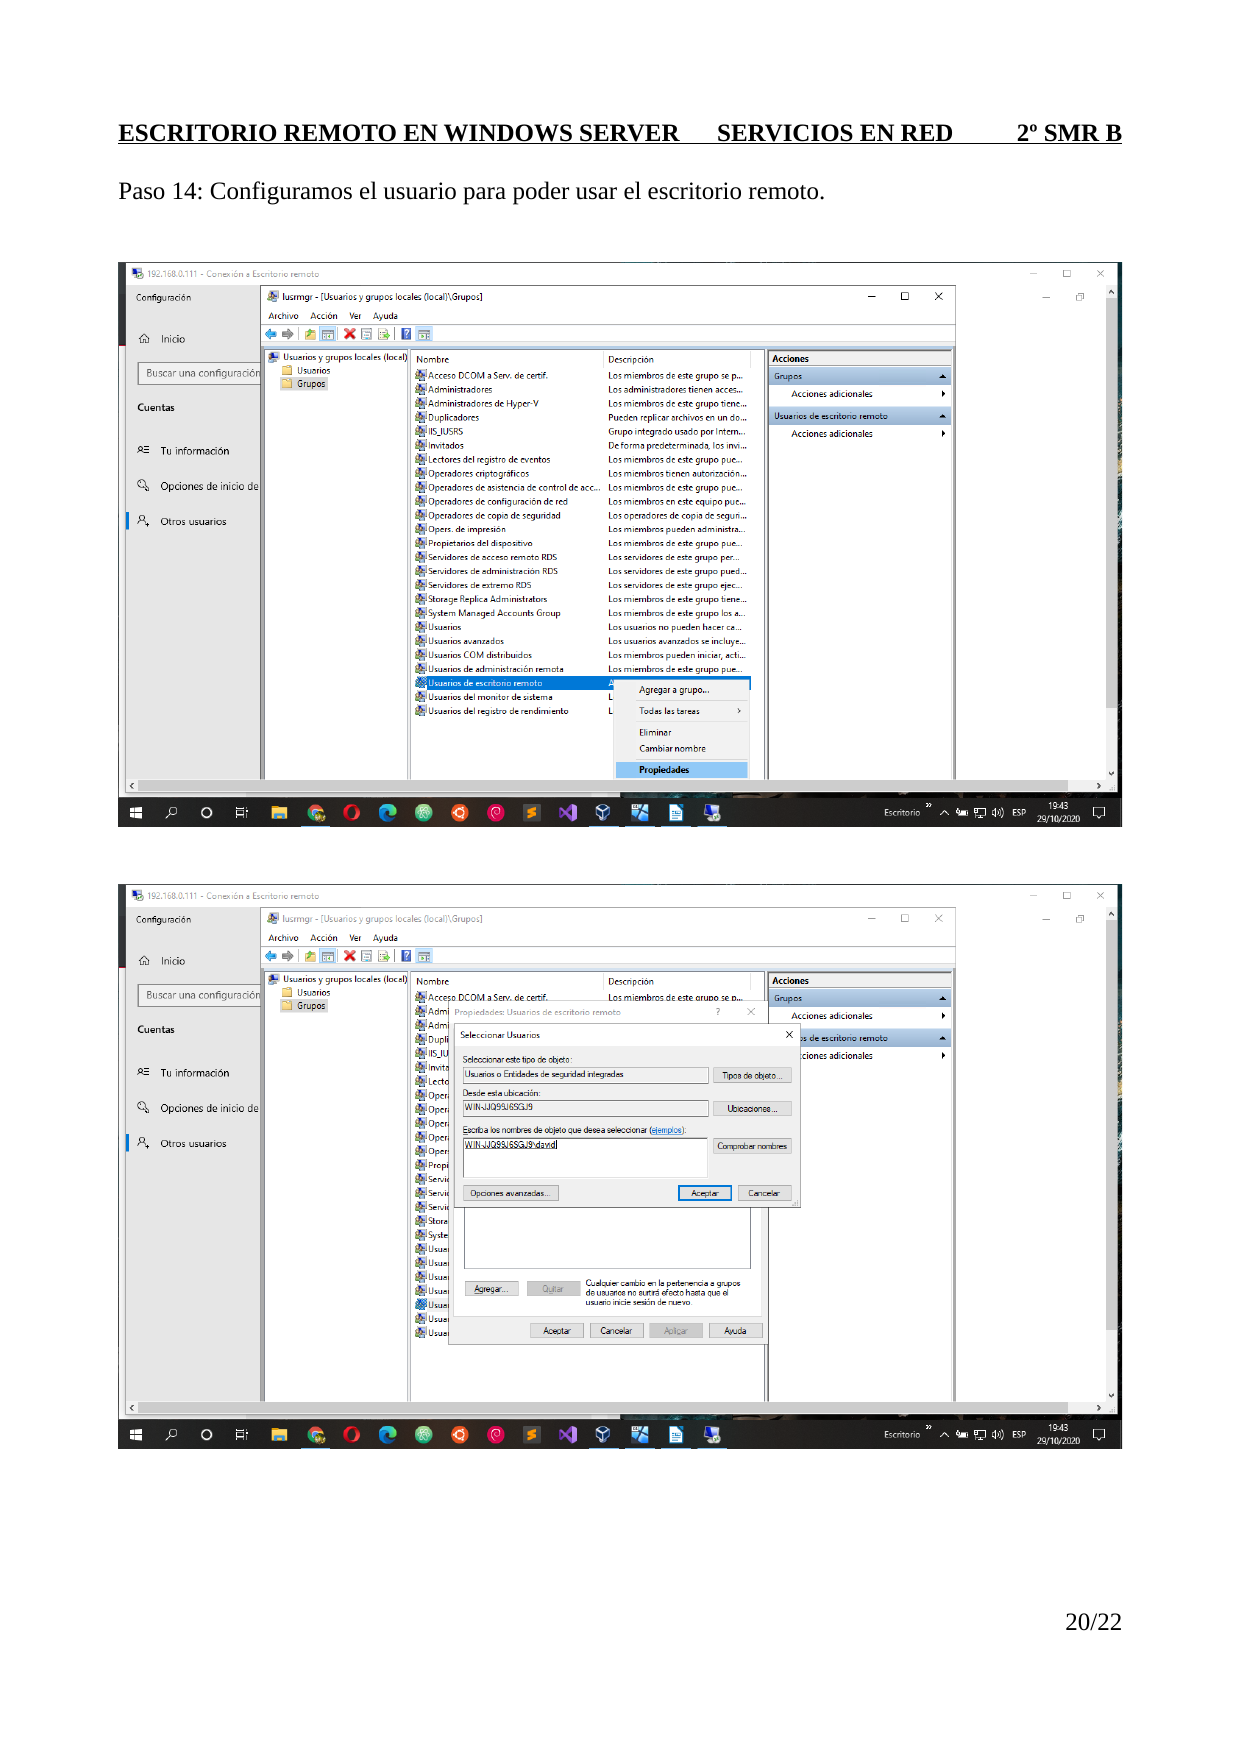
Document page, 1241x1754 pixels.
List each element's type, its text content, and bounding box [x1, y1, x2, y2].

picture [118, 884, 1123, 1449]
text Paso 14: Configuramos el usuario para poder usar el escritorio remoto. [118, 176, 1122, 205]
picture [118, 262, 1123, 827]
